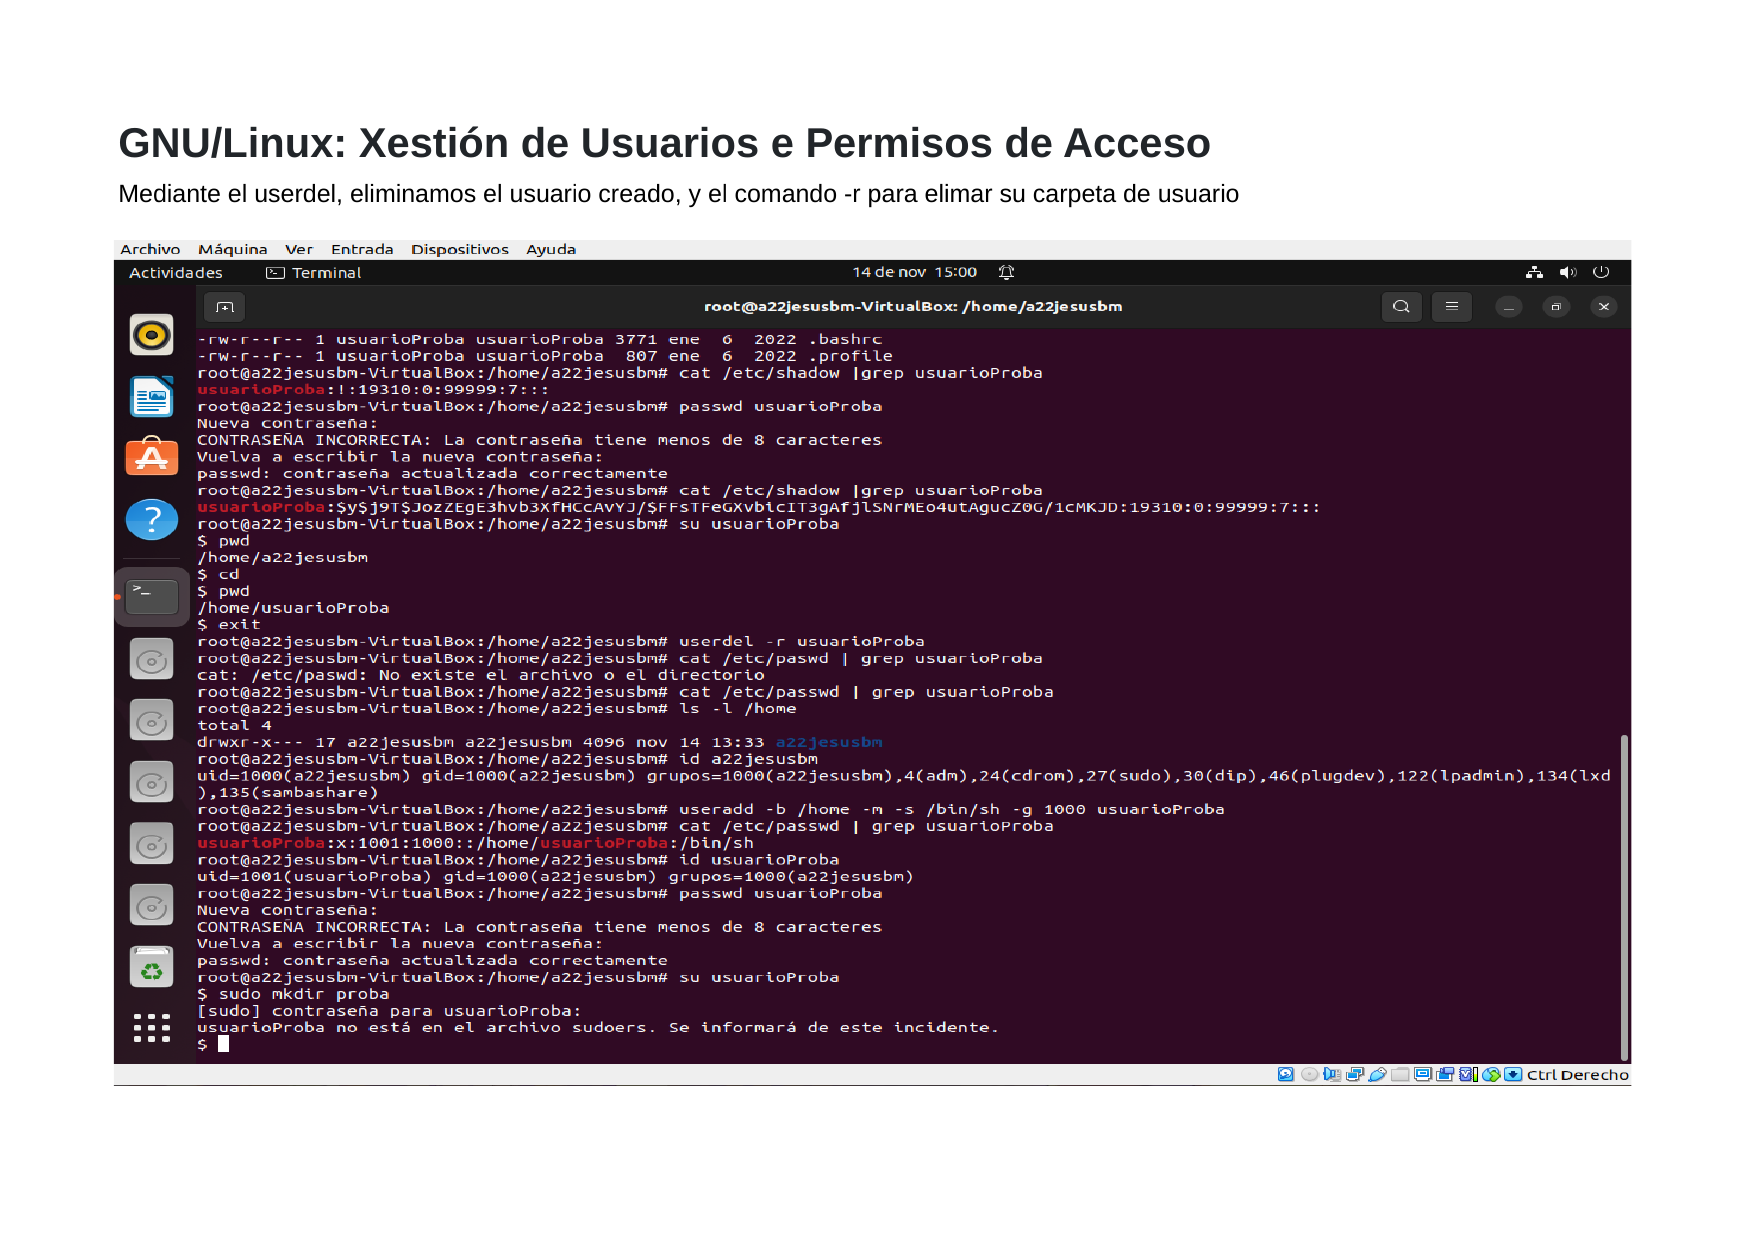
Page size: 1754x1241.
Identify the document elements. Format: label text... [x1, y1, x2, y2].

text Mediante el userdel, eliminamos el usuario creado, y el comando -r para elimar su carpeta de usuario [118, 178, 1636, 207]
picture [113, 240, 1632, 1086]
subtitle GNU/Linux: Xestión de Usuarios e Permisos de Acceso [118, 118, 1636, 166]
